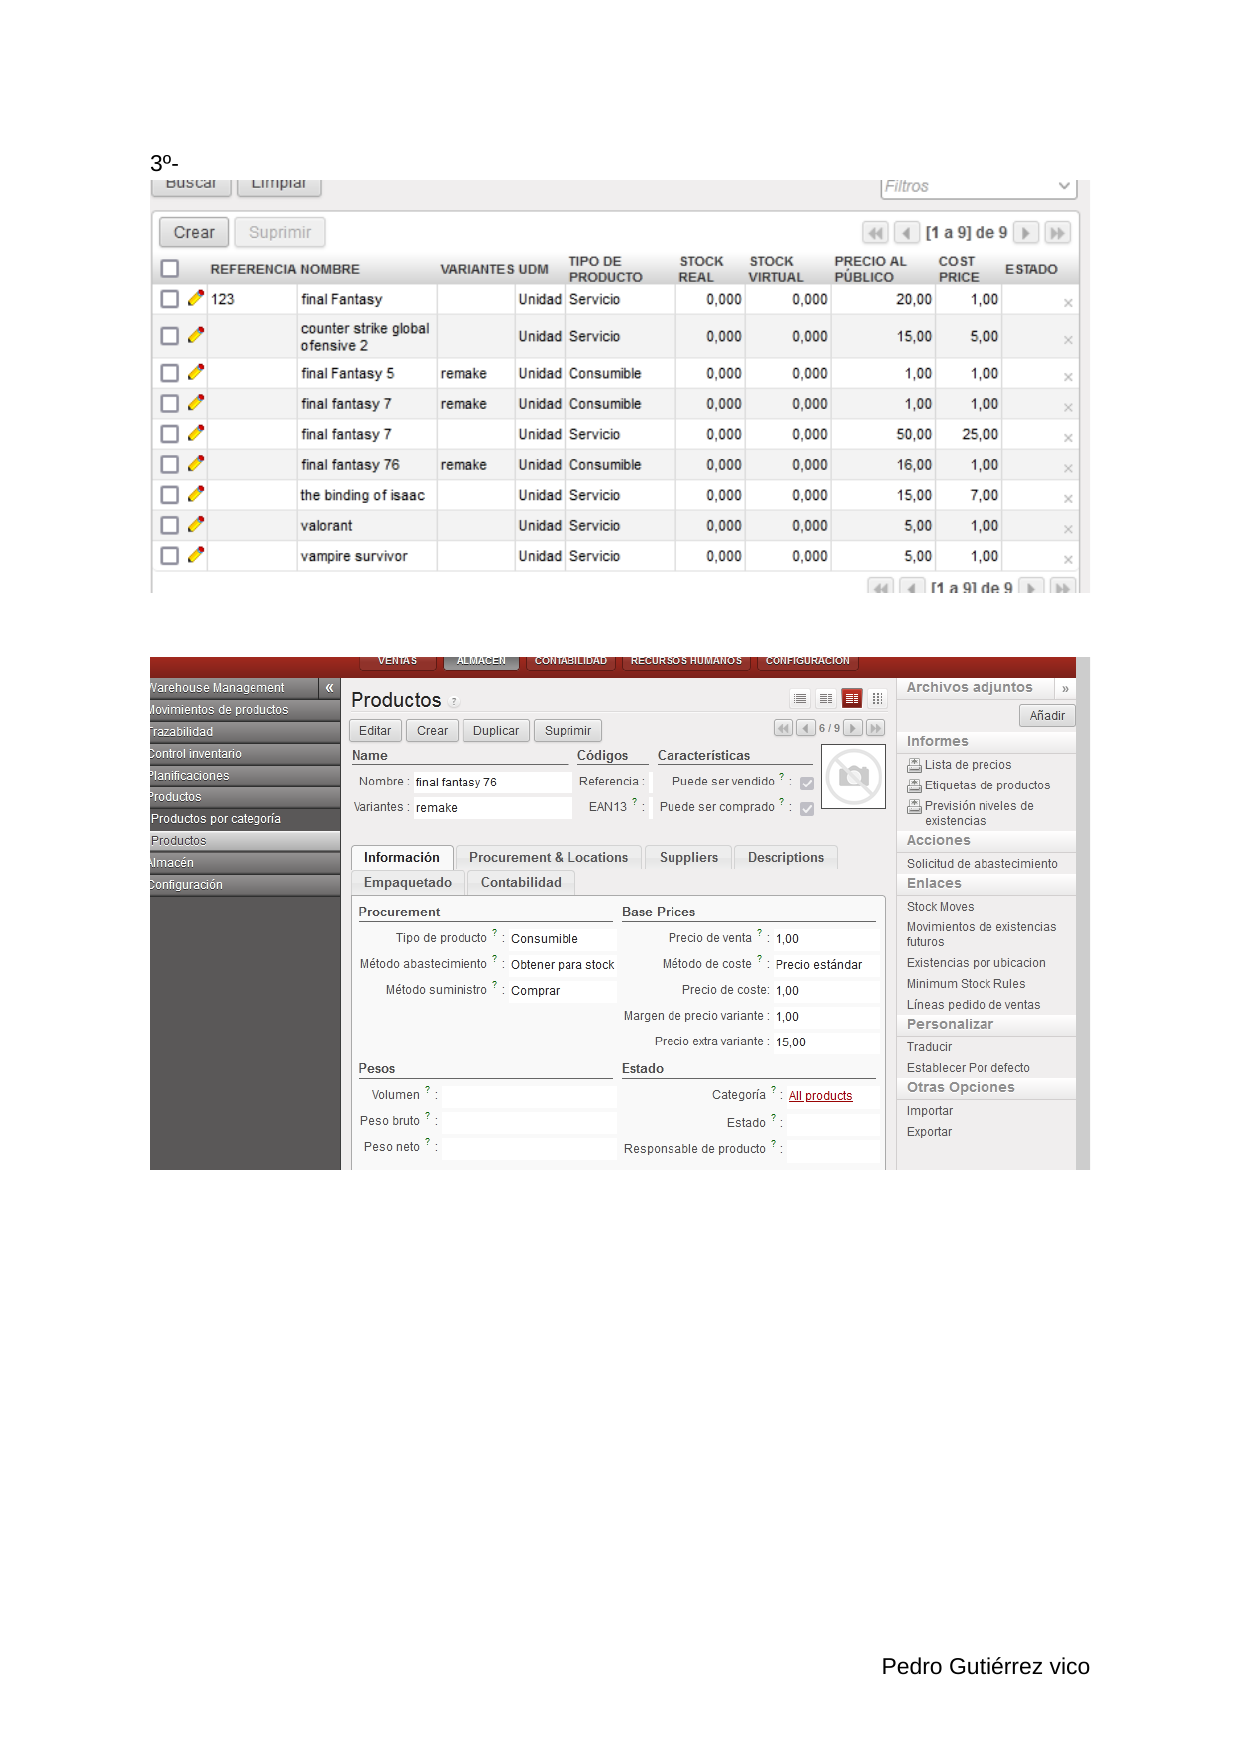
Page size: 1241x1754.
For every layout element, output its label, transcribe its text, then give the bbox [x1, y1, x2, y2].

picture [150, 180, 1091, 593]
text 3º- [150, 150, 1090, 176]
picture [150, 657, 1091, 1170]
